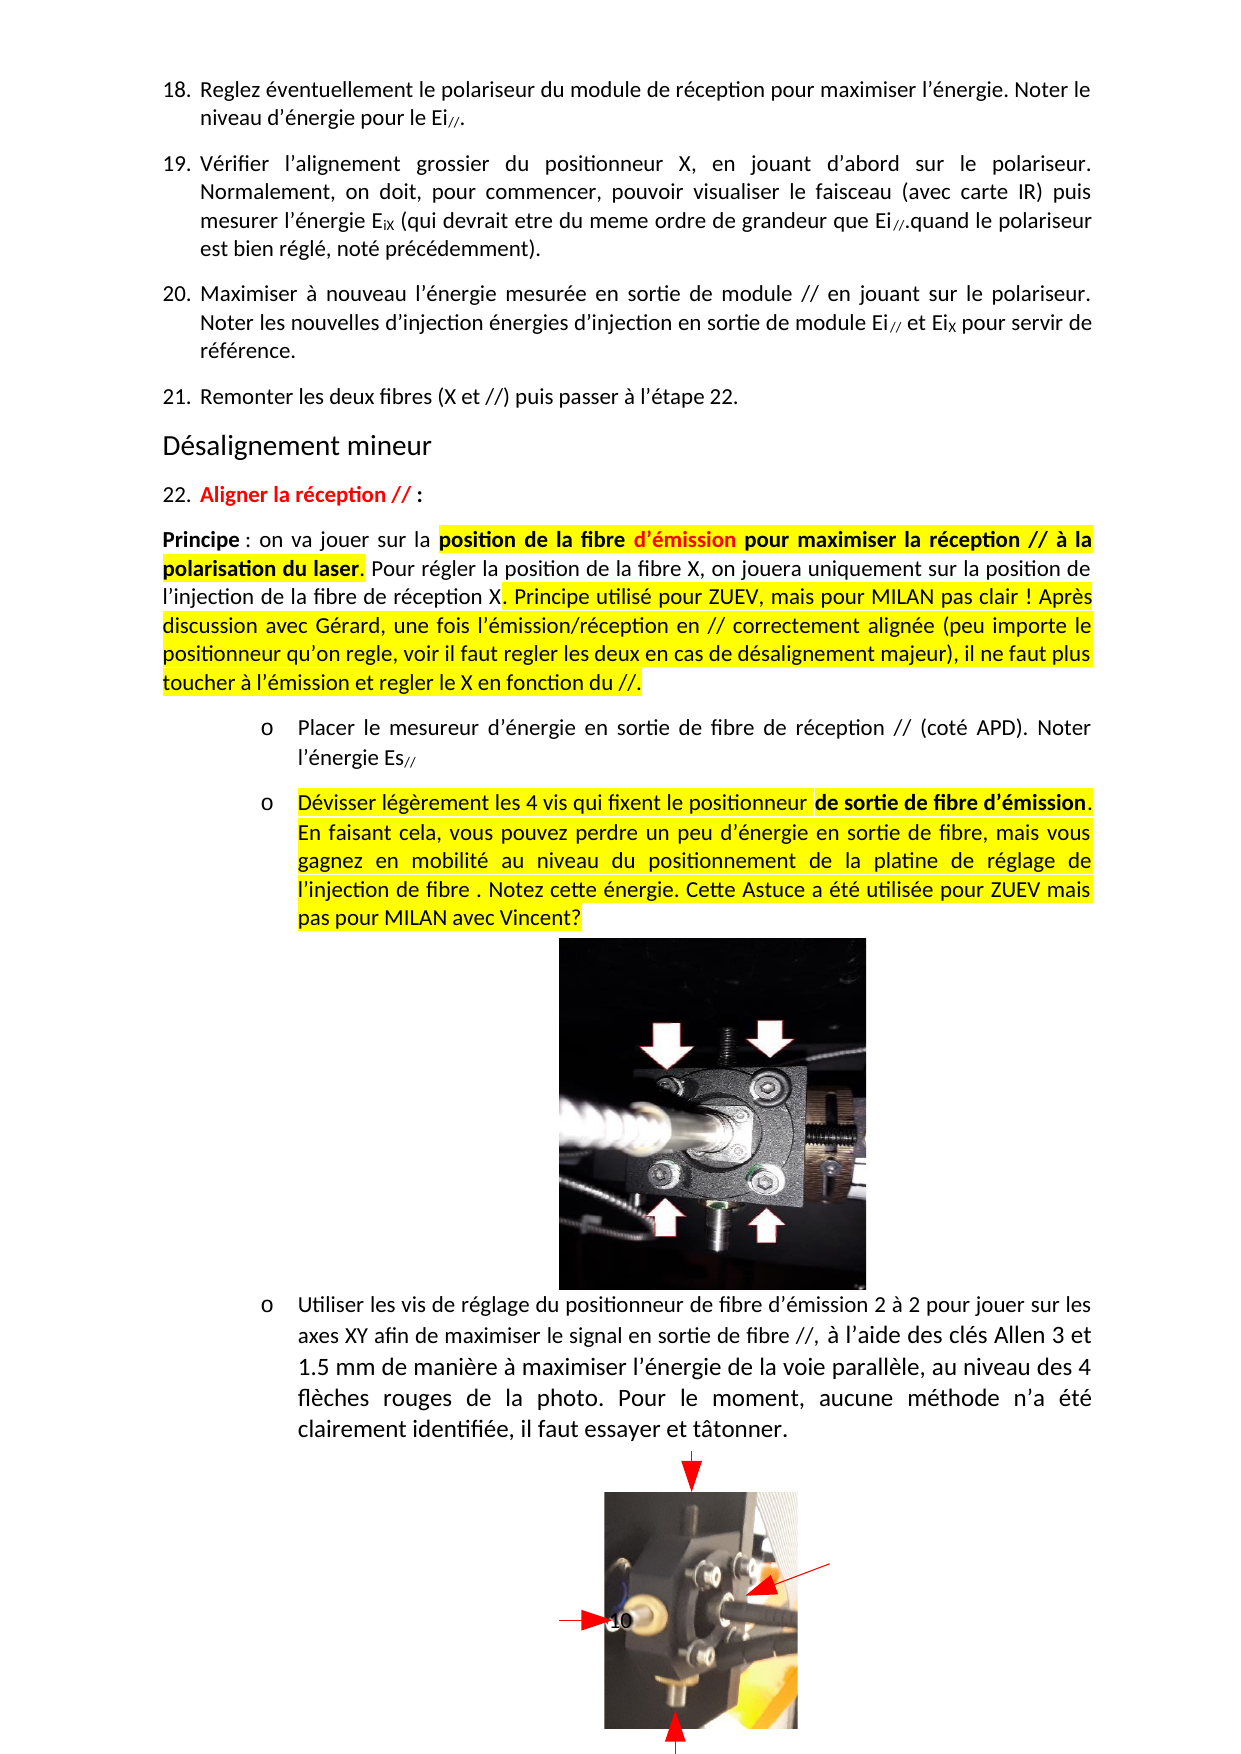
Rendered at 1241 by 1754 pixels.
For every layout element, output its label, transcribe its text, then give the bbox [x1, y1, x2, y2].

list Maximiser à nouveau l’énergie mesurée en sortie de module // en jouant sur le polariseur. Noter les nouvelles d’injection énergies d’injection en sortie de module Ei// et EiX pour servir de référence. [162, 279, 1093, 365]
list Désalignement mineur [162, 427, 1093, 463]
list Aligner la réception // : [162, 480, 1093, 508]
list Utiliser les vis de réglage du positionneur de fibre d’émission 2 à 2 pour jouer sur les axes XY afin de maximiser le signal en sortie de fibre //, à l’aide des clés Allen 3 et 1.5 mm de manière à maximiser l’énergie de la voie parallèle, au niveau des 4 flèches rouges de la photo. Pour le moment, aucune méthode n’a été clairement identifiée, il faut essayer et tâtonner. [260, 948, 1093, 1443]
list Reglez éventuellement le polariseur du module de réception pour maximiser l’énergie. Noter le niveau d’énergie pour le Ei//. [162, 75, 1093, 132]
list Placer le mesureur d’énergie en sortie de fibre de réception // (coté APD). Noter l’énergie Es// [260, 713, 1093, 771]
list Remonter les deux fibres (X et //) puis passer à l’étape 22. [162, 382, 1093, 410]
list Principe : on va jouer sur la position de la fibre d’émission pour maximiser la réception // à la polarisation du laser. Pour régler la position de la fibre X, on jouera uniquement sur la position de l’injection de la fibre de réception X. Principe utilisé pour ZUEV, mais pour MILAN pas clair ! Après discussion avec Gérard, une fois l’émission/réception en // correctement alignée (peu importe le positionneur qu’on regle, voir il faut regler les deux en cas de désalignement majeur), il ne faut plus toucher à l’émission et regler le X en fonction du //. [162, 525, 1093, 696]
list Vérifier l’alignement grossier du positionneur X, en jouant d’abord sur le polariseur. Normalement, on doit, pour commencer, pouvoir visualiser le faisceau (avec carte IR) puis mesurer l’énergie EiX (qui devrait etre du meme ordre de grandeur que Ei//.quand le polariseur est bien réglé, noté précédemment). [162, 149, 1093, 262]
list Dévisser légèrement les 4 vis qui fixent le positionneur de sortie de fibre d’émission. En faisant cela, vous pouvez perdre un peu d’énergie en sortie de fibre, mais vous gagnez en mobilité au niveau du positionnement de la platine de réglage de l’injection de fibre . Notez cette énergie. Cette Astuce a été utilisée pour ZUEV mais pas pour MILAN avec Vincent? [260, 788, 1093, 931]
